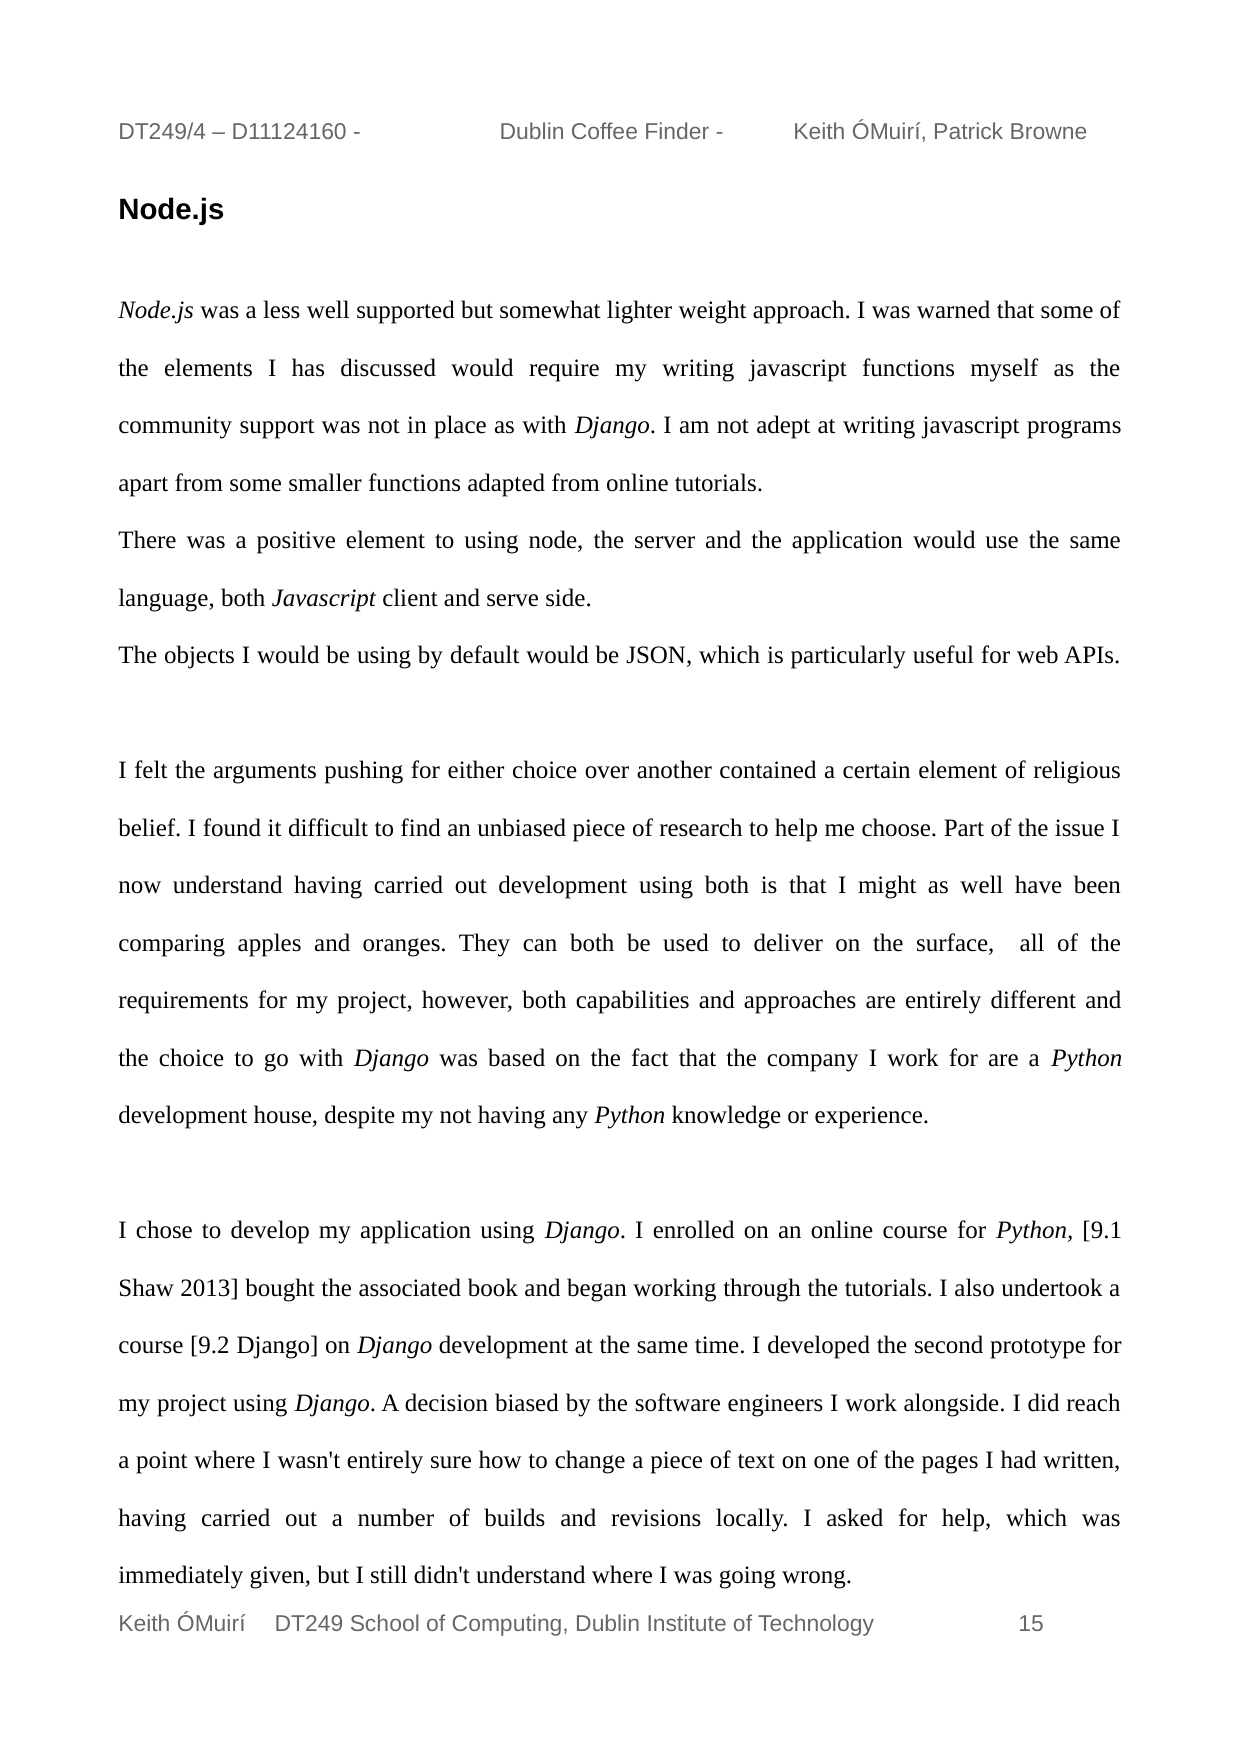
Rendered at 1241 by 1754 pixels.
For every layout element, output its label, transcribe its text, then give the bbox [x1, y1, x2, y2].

text There was a positive element to using node, the server and the application would use the same language, both Javascript client and serve side. [118, 525, 1122, 612]
text I chose to develop my application using Django. I enrolled on an online course for Python, [9.1 Shaw 2013] bought the associated book and began working through the tutorials. I also undertook a course [9.2 Django] on Django development at the same time. I developed the second prototype for my project using Django. A decision biased by the software engineers I work alongside. I did reach a point where I wasn't entirely sure how to change a piece of text on one of the pages I had written, having carried out a number of builds and revisions locally. I asked for help, which was immediately given, but I still didn't understand where I was going wrong. [118, 1215, 1122, 1589]
subtitle Node.js [118, 192, 1122, 225]
text I felt the arguments pushing for either choice over another contained a certain element of religious belief. I found it difficult to find an unbiased piece of research to help me choose. Part of the issue I now understand having carried out development using both is that I might as well have been comparing apples and oranges. They can both be used to deliver on the surface, all of the requirements for my project, however, both capabilities and approaches are entirely different and the choice to go with Django was based on the fact that the company I work for are a Python development house, despite my not having any Python knowledge or experience. [118, 755, 1122, 1129]
text Node.js was a less well supported but somewhat lighter weight approach. I was warned that some of the elements I has discussed would require my writing javascript functions myself as the community support was not in place as with Django. I am not adept at writing javascript programs apart from some smaller functions adapted from online tutorials. [118, 295, 1122, 497]
text The objects I would be using by default would be JSON, which is particularly useful for web APIs. [118, 640, 1122, 727]
